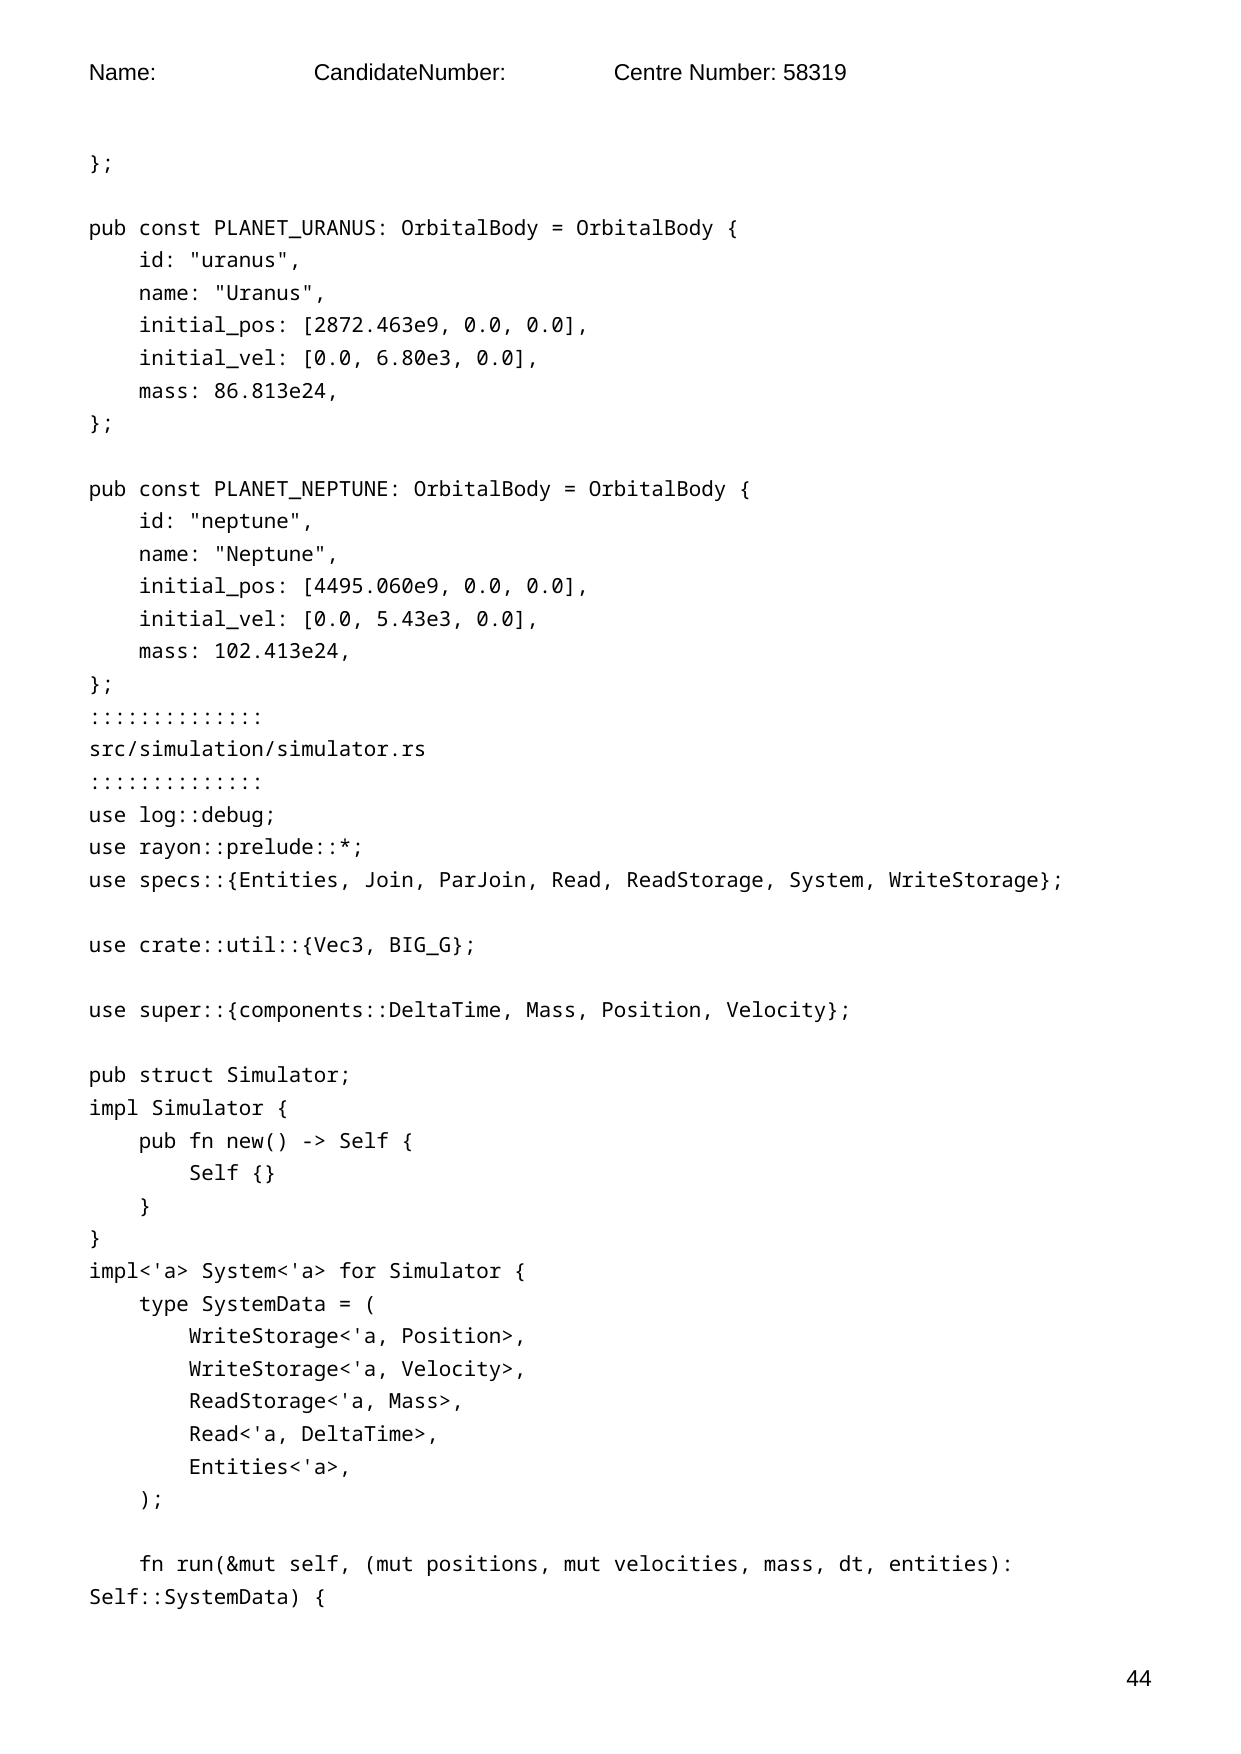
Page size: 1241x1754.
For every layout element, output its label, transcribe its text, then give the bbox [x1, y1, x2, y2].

text src/simulation/simulator.rs [88, 734, 1152, 763]
text } [88, 1223, 1152, 1252]
text initial_pos: [4495.060e9, 0.0, 0.0], [88, 571, 1152, 600]
text pub const PLANET_URANUS: OrbitalBody = OrbitalBody { [88, 213, 1152, 241]
text } [88, 1191, 1152, 1219]
text pub fn new() -> Self { [88, 1126, 1152, 1154]
text id: "neptune", [88, 506, 1152, 535]
text initial_vel: [0.0, 6.80e3, 0.0], [88, 343, 1152, 372]
text pub struct Simulator; [88, 1061, 1152, 1089]
text fn run(&mut self, (mut positions, mut velocities, mass, dt, entities): Self::SystemData) { [88, 1549, 1152, 1611]
text }; [88, 148, 1152, 176]
text Self {} [88, 1158, 1152, 1187]
text pub const PLANET_NEPTUNE: OrbitalBody = OrbitalBody { [88, 474, 1152, 502]
text ); [88, 1484, 1152, 1513]
text impl<'a> System<'a> for Simulator { [88, 1256, 1152, 1284]
text :::::::::::::: [88, 767, 1152, 796]
text use super::{components::DeltaTime, Mass, Position, Velocity}; [88, 995, 1152, 1024]
text use crate::util::{Vec3, BIG_G}; [88, 930, 1152, 958]
text mass: 86.813e24, [88, 376, 1152, 404]
text Entities<'a>, [88, 1452, 1152, 1480]
text id: "uranus", [88, 245, 1152, 274]
text use specs::{Entities, Join, ParJoin, Read, ReadStorage, System, WriteStorage}; [88, 865, 1152, 893]
text WriteStorage<'a, Velocity>, [88, 1354, 1152, 1382]
text mass: 102.413e24, [88, 637, 1152, 665]
text Read<'a, DeltaTime>, [88, 1419, 1152, 1448]
text }; [88, 669, 1152, 698]
text type SystemData = ( [88, 1289, 1152, 1317]
text :::::::::::::: [88, 702, 1152, 730]
text }; [88, 408, 1152, 437]
text initial_pos: [2872.463e9, 0.0, 0.0], [88, 311, 1152, 339]
text name: "Neptune", [88, 539, 1152, 567]
text impl Simulator { [88, 1093, 1152, 1122]
text use rayon::prelude::*; [88, 832, 1152, 861]
text name: "Uranus", [88, 278, 1152, 306]
text ReadStorage<'a, Mass>, [88, 1387, 1152, 1415]
text initial_vel: [0.0, 5.43e3, 0.0], [88, 604, 1152, 632]
text use log::debug; [88, 800, 1152, 828]
text WriteStorage<'a, Position>, [88, 1321, 1152, 1350]
